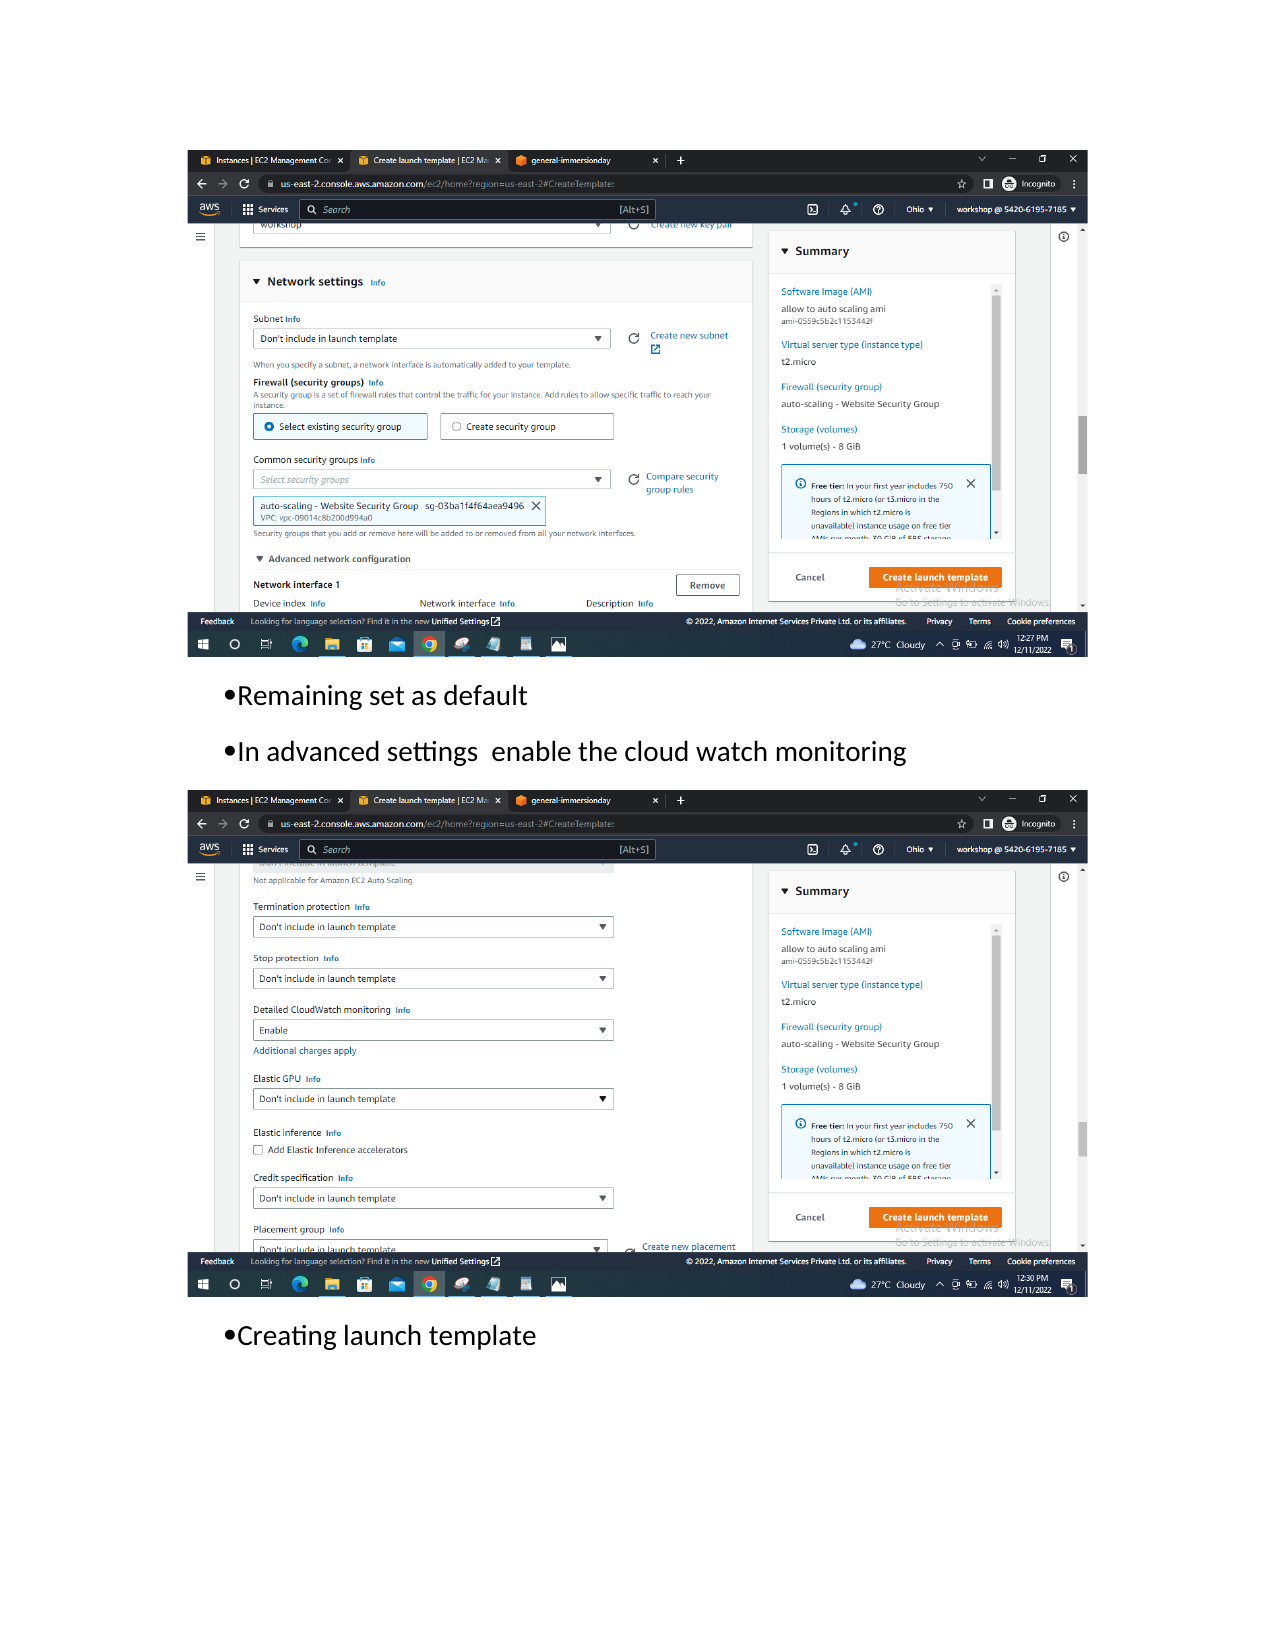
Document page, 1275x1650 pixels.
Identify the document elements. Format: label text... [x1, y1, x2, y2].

list In advanced settings enable the cloud watch monitoring [225, 733, 1087, 769]
list Remaining set as default [225, 677, 1087, 713]
list Creating launch template [225, 1317, 1087, 1353]
